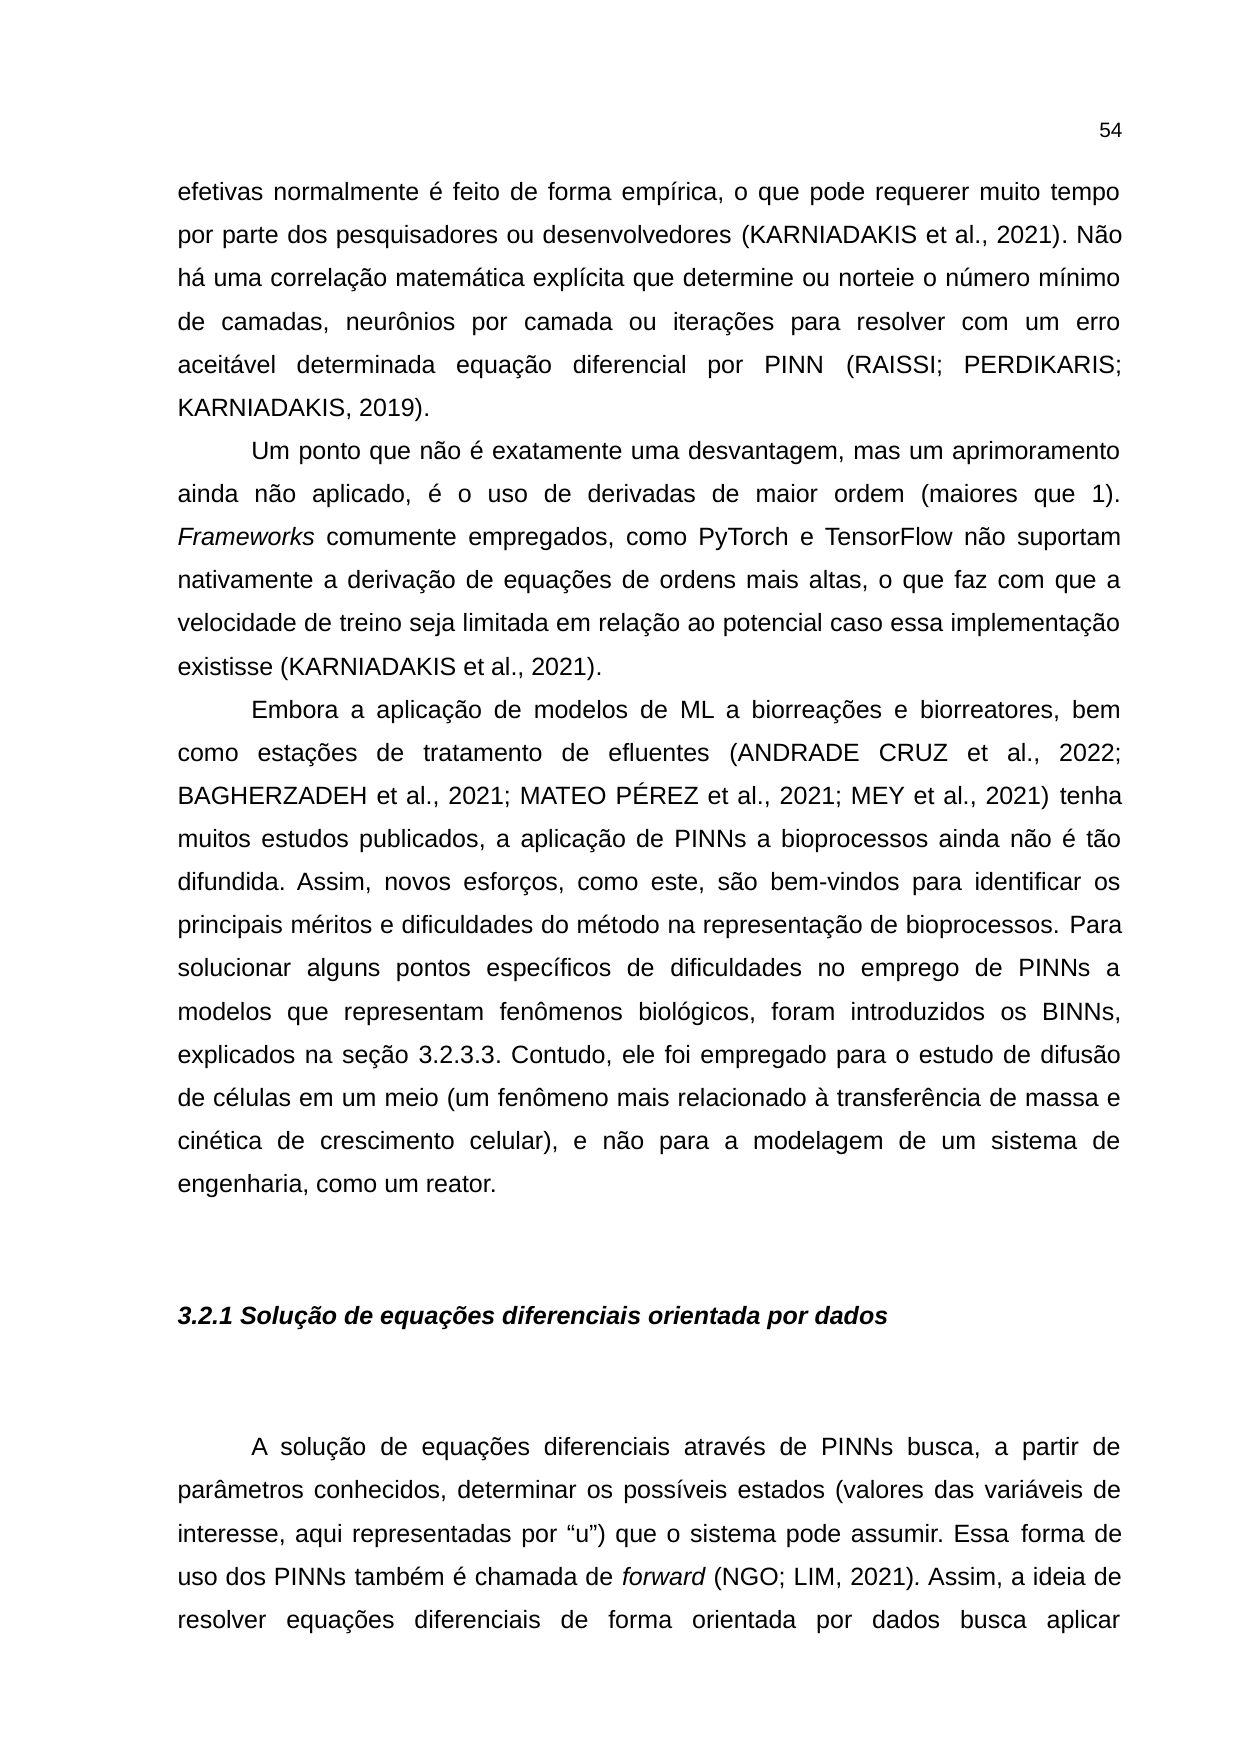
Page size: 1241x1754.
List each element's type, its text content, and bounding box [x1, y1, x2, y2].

text A solução de equações diferenciais através de PINNs busca, a partir de parâmetros conhecidos, determinar os possíveis estados (valores das variáveis de interesse, aqui representadas por “u”) que o sistema pode assumir. Essa forma de uso dos PINNs também é chamada de forward (NGO; LIM, 2021). Assim, a ideia de resolver equações diferenciais de forma orientada por dados busca aplicar [177, 1432, 1122, 1633]
text Embora a aplicação de modelos de ML a biorreações e biorreatores, bem como estações de tratamento de efluentes (ANDRADE CRUZ et al., 2022; BAGHERZADEH et al., 2021; MATEO PÉREZ et al., 2021; MEY et al., 2021) tenha muitos estudos publicados, a aplicação de PINNs a bioprocessos ainda não é tão difundida. Assim, novos esforços, como este, são bem-vindos para identificar os principais méritos e dificuldades do método na representação de bioprocessos. Para solucionar alguns pontos específicos de dificuldades no emprego de PINNs a modelos que representam fenômenos biológicos, foram introduzidos os BINNs, explicados na seção 3.2.3.3. Contudo, ele foi empregado para o estudo de difusão de células em um meio (um fenômeno mais relacionado à transferência de massa e cinética de crescimento celular), e não para a modelagem de um sistema de engenharia, como um reator. [177, 694, 1122, 1198]
subtitle Solução de equações diferenciais orientada por dados [177, 1301, 1122, 1329]
text Um ponto que não é exatamente uma desvantagem, mas um aprimoramento ainda não aplicado, é o uso de derivadas de maior ordem (maiores que 1). Frameworks comumente empregados, como PyTorch e TensorFlow não suportam nativamente a derivação de equações de ordens mais altas, o que faz com que a velocidade de treino seja limitada em relação ao potencial caso essa implementação existisse (KARNIADAKIS et al., 2021). [177, 436, 1122, 680]
text efetivas normalmente é feito de forma empírica, o que pode requerer muito tempo por parte dos pesquisadores ou desenvolvedores (KARNIADAKIS et al., 2021). Não há uma correlação matemática explícita que determine ou norteie o número mínimo de camadas, neurônios por camada ou iterações para resolver com um erro aceitável determinada equação diferencial por PINN (RAISSI; PERDIKARIS; KARNIADAKIS, 2019). [177, 177, 1122, 421]
